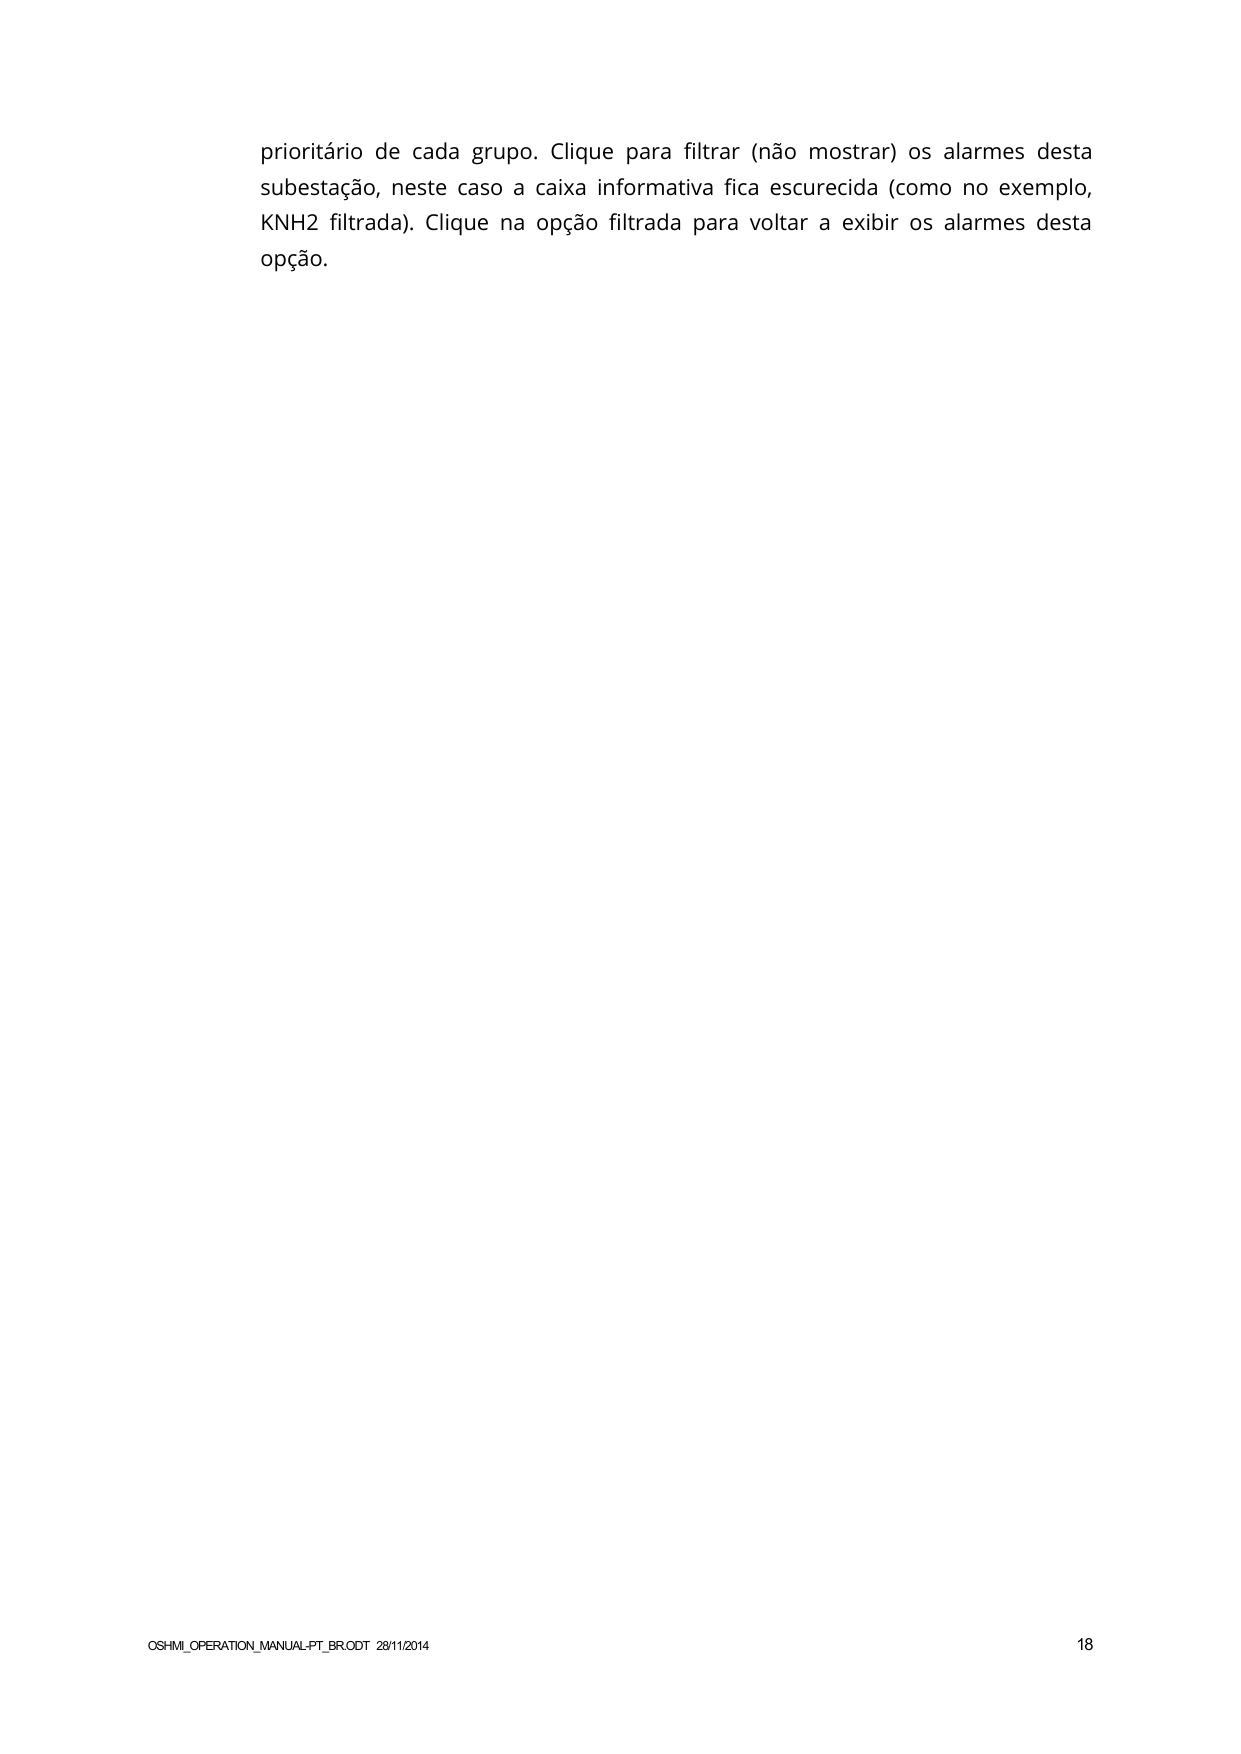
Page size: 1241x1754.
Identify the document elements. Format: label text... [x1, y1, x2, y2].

subtitle prioritário de cada grupo. Clique para filtrar (não mostrar) os alarmes desta subestação, neste caso a caixa informativa fica escurecida (como no exemplo, KNH2 filtrada). Clique na opção filtrada para voltar a exibir os alarmes desta opção. [260, 136, 1093, 273]
